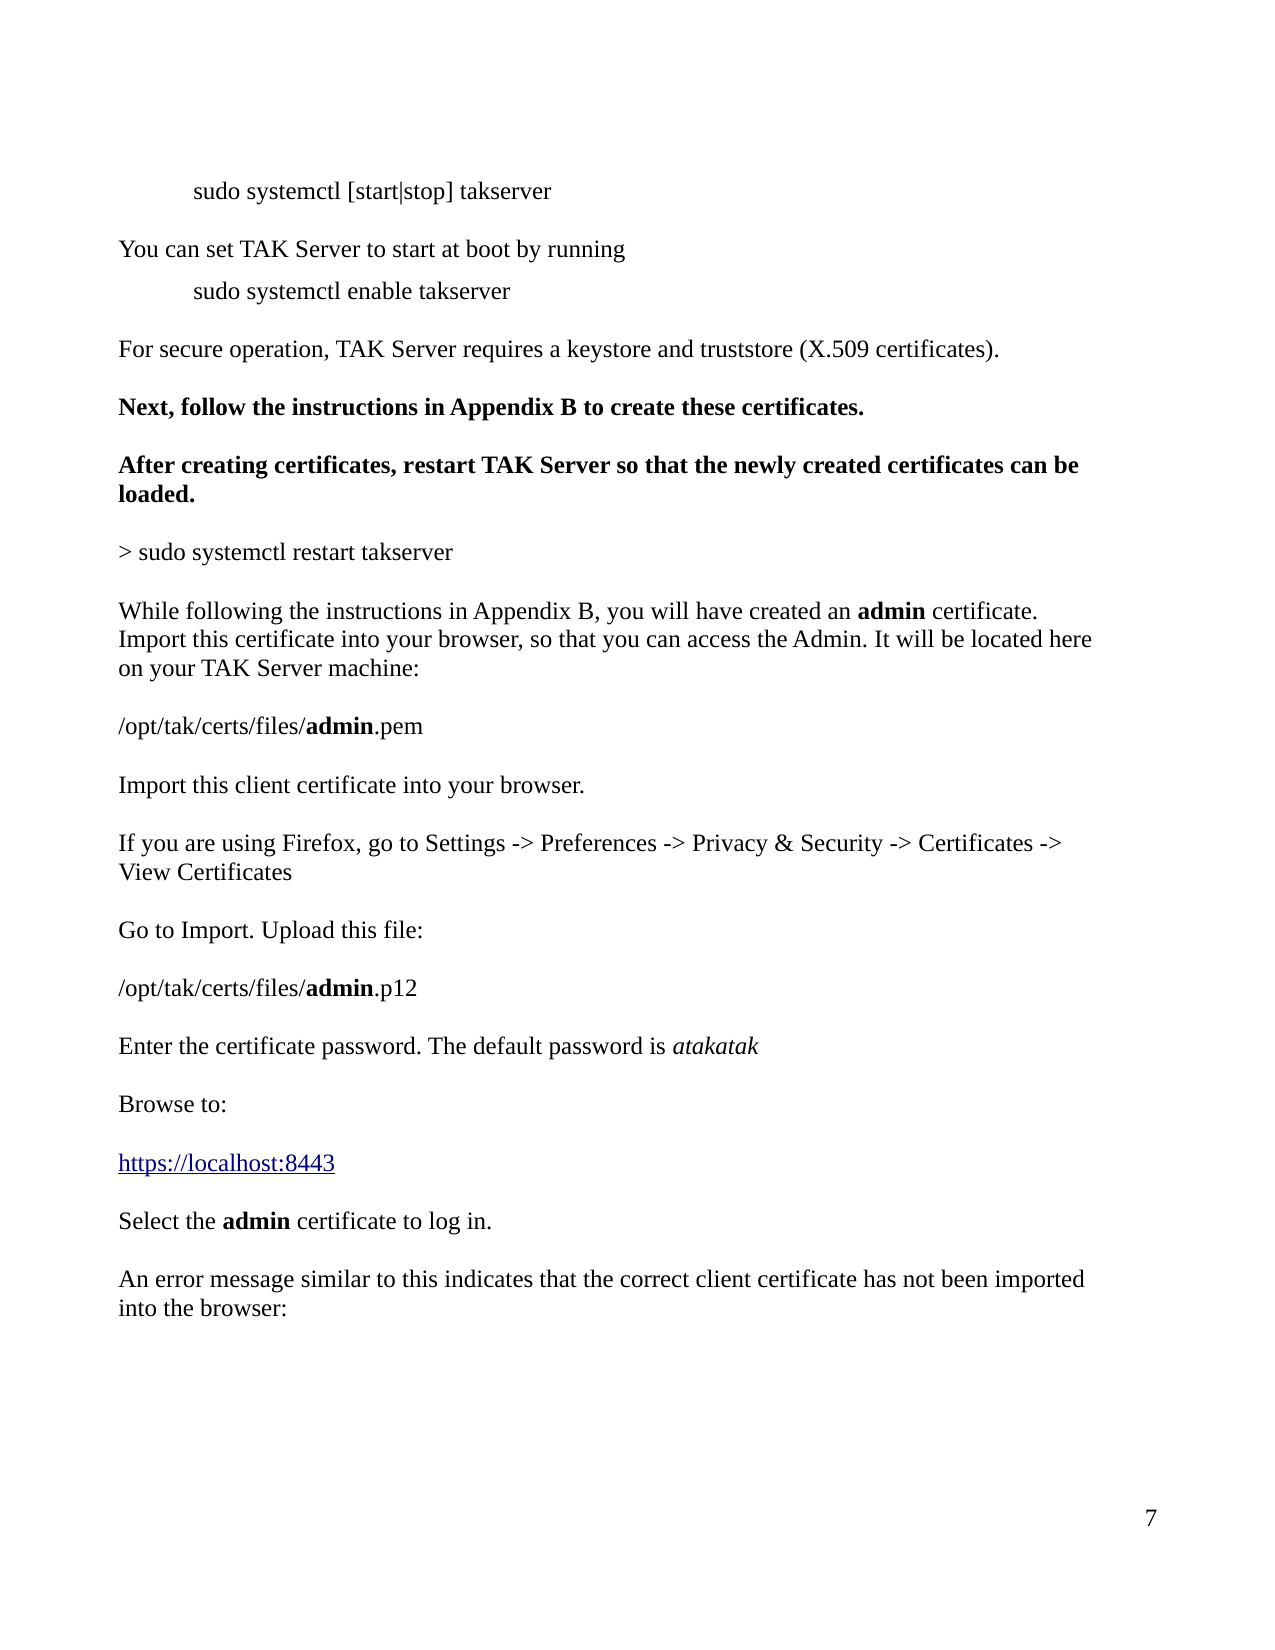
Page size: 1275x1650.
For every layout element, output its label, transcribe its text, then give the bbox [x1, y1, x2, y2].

text sudo systemctl [start|stop] takserver [118, 176, 1098, 205]
text While following the instructions in Appendix B, you will have created an admin certificate. Import this certificate into your browser, so that you can access the Admin. It will be located here on your TAK Server machine: [118, 596, 1098, 682]
text > sudo systemctl restart takserver [118, 537, 1098, 566]
text Select the admin certificate to log in. [118, 1206, 1098, 1235]
text sudo systemctl enable takserver [118, 276, 1098, 304]
text Import this client certificate into your browser. [118, 770, 1098, 798]
text Browse to: [118, 1089, 1098, 1118]
text You can set TAK Server to start at boot by running [118, 234, 1157, 263]
text After creating certificates, restart TAK Server so that the newly created certificates can be loaded. [118, 451, 1098, 508]
text Go to Import. Upload this file: [118, 915, 1098, 944]
text /opt/tak/certs/files/admin.pem [118, 711, 1098, 740]
text https://localhost:8443 [118, 1148, 1098, 1177]
text Enter the certificate password. The default password is atakatak [118, 1031, 1098, 1060]
text For secure operation, TAK Server requires a keystore and truststore (X.509 certificates). [118, 334, 1098, 363]
text /opt/tak/certs/files/admin.p12 [118, 973, 1098, 1002]
text Next, follow the instructions in Appendix B to create these certificates. [118, 392, 1098, 421]
text An error message similar to this indicates that the correct client certificate has not been imported into the browser: [118, 1264, 1098, 1322]
text If you are using Firefox, go to Settings -> Preferences -> Privacy & Security -> Certificates -> View Certificates [118, 828, 1098, 885]
